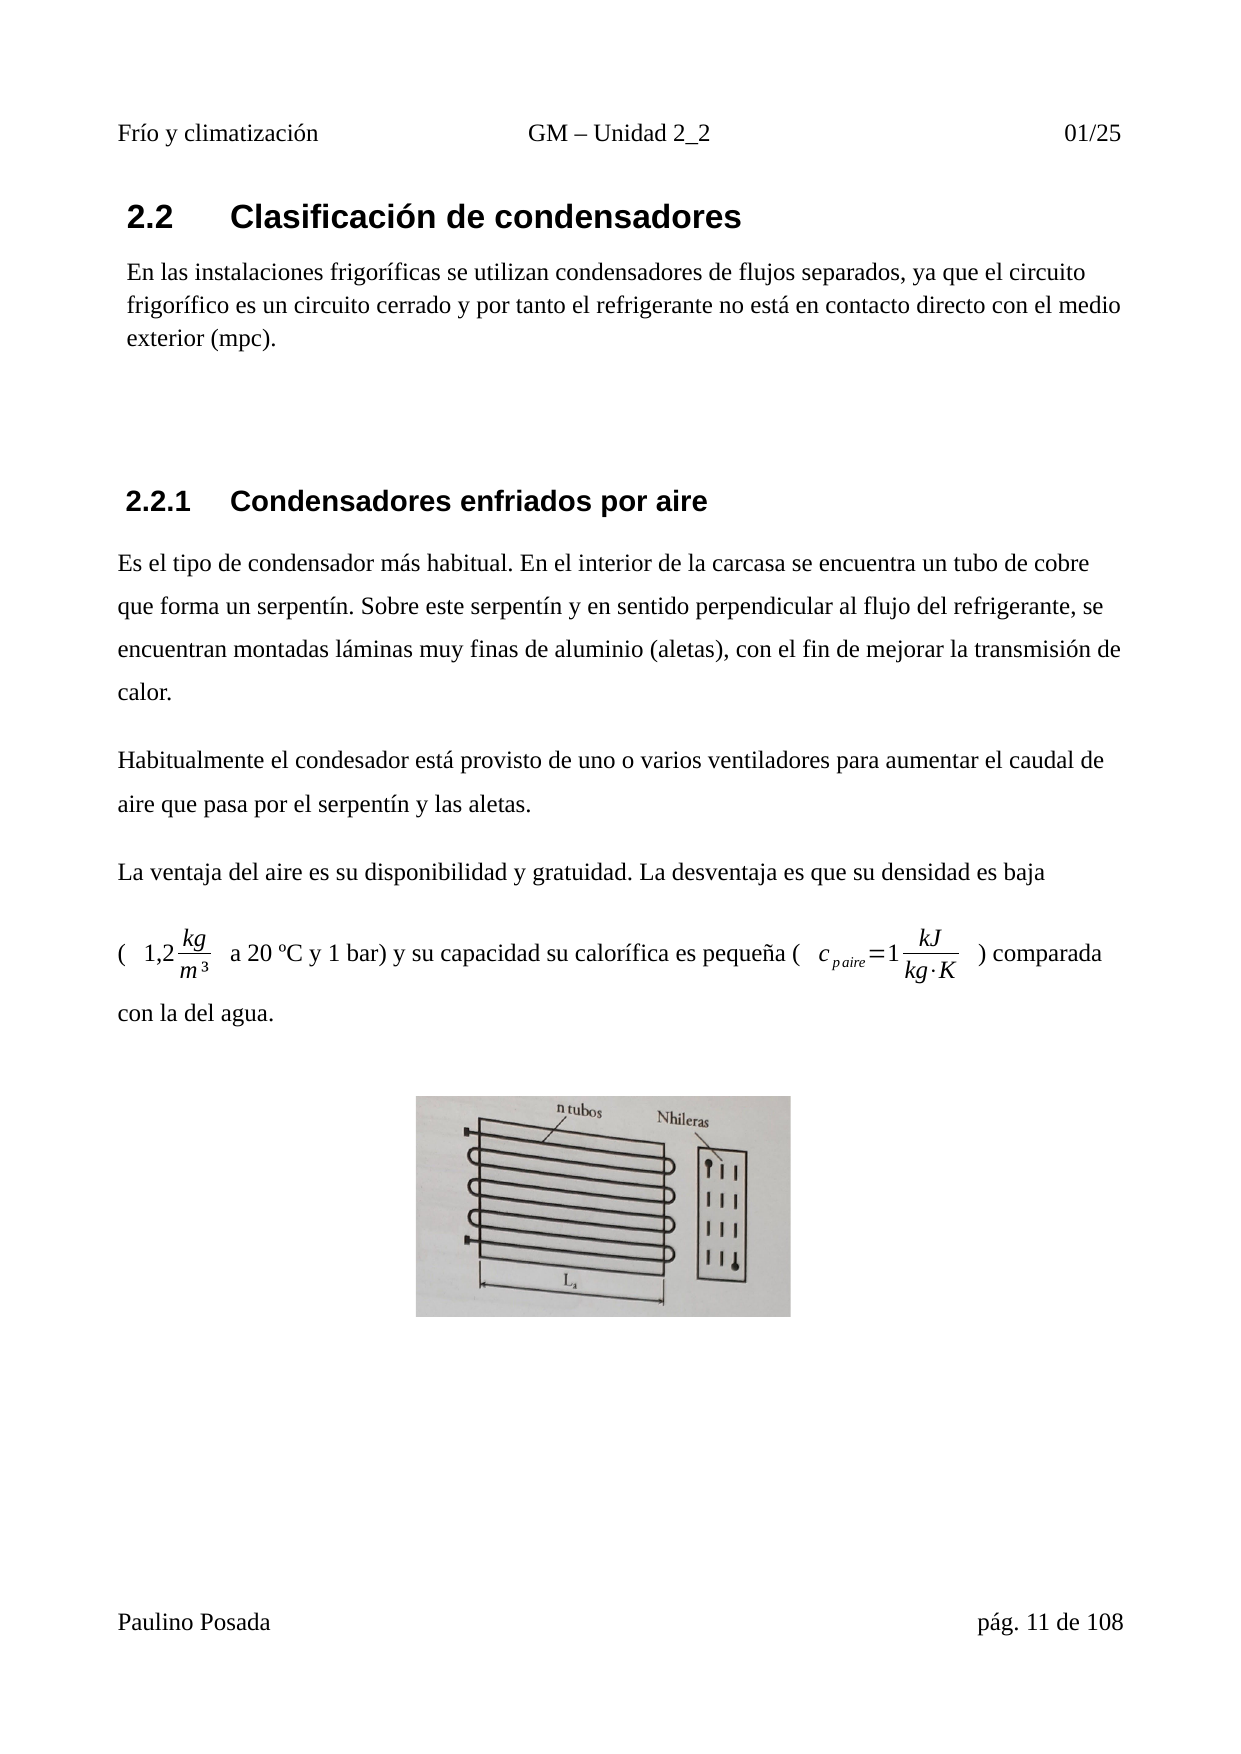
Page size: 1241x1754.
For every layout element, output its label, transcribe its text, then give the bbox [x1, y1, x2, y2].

text Habitualmente el condesador está provisto de uno o varios ventiladores para aumentar el caudal de aire que pasa por el serpentín y las aletas. [117, 746, 1123, 817]
subtitle Clasificación de condensadores [117, 197, 1123, 236]
text (a 20 ºC y 1 bar) y su capacidad su calorífica es pequeña () comparada con la del agua. [117, 925, 1123, 1027]
text En las instalaciones frigoríficas se utilizan condensadores de flujos separados, ya que el circuito frigorífico es un circuito cerrado y por tanto el refrigerante no está en contacto directo con el medio exterior (mpc). [126, 257, 1123, 351]
text La ventaja del aire es su disponibilidad y gratuidad. La desventaja es que su densidad es baja [117, 857, 1123, 886]
picture [415, 1096, 791, 1317]
subtitle Condensadores enfriados por aire [117, 484, 1123, 518]
text Es el tipo de condensador más habitual. En el interior de la carcasa se encuentra un tubo de cobre que forma un serpentín. Sobre este serpentín y en sentido perpendicular al flujo del refrigerante, se encuentran montadas láminas muy finas de aluminio (aletas), con el fin de mejorar la transmisión de calor. [117, 548, 1123, 706]
